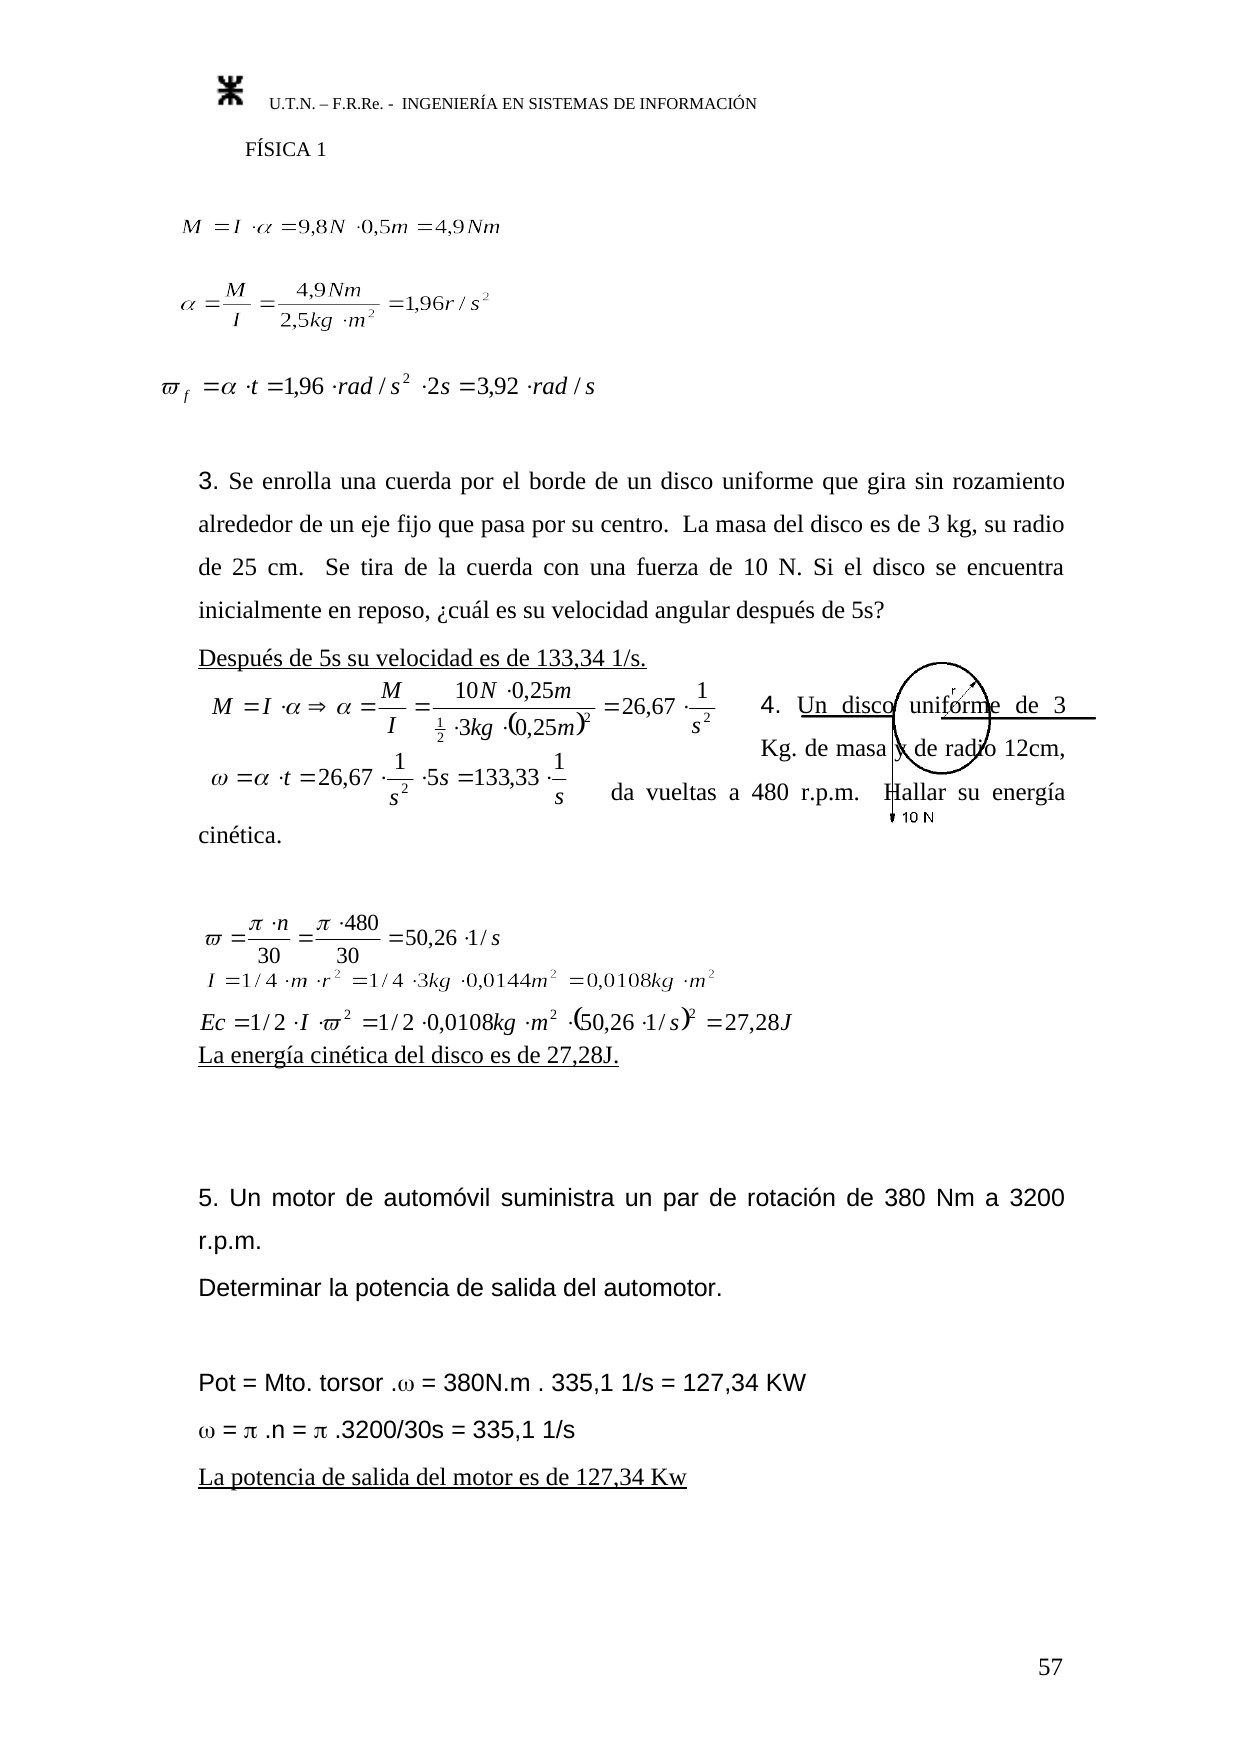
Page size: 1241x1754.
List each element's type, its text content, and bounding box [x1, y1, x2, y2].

text Pot = Mto. torsor . = 380N.m . 335,1 1/s = 127,34 KW [198, 1367, 1066, 1396]
text  =  .n =  .3200/30s = 335,1 1/s [198, 1415, 1066, 1444]
text Determinar la potencia de salida del automotor. [198, 1273, 1066, 1302]
text 3. Se enrolla una cuerda por el borde de un disco uniforme que gira sin rozamiento alrededor de un eje fijo que pasa por su centro. La masa del disco es de 3 kg, su radio de 25 cm. Se tira de la cuerda con una fuerza de 10 N. Si el disco se encuentra inicialmente en reposo, ¿cuál es su velocidad angular después de 5s? [198, 466, 1066, 624]
text La energía cinética del disco es de 27,28J. [198, 935, 1066, 1069]
text La potencia de salida del motor es de 127,34 Kw [198, 1462, 1066, 1491]
picture [725, 573, 1240, 876]
text Después de 5s su velocidad es de 133,34 1/s. [198, 643, 725, 672]
text 4. Un disco uniforme de 3 Kg. de masa y de radio 12cm, da vueltas a 480 r.p.m. Hallar su energía cinética. [198, 690, 725, 848]
text 5. Un motor de automóvil suministra un par de rotación de 380 Nm a 3200 r.p.m. [198, 1182, 1066, 1254]
